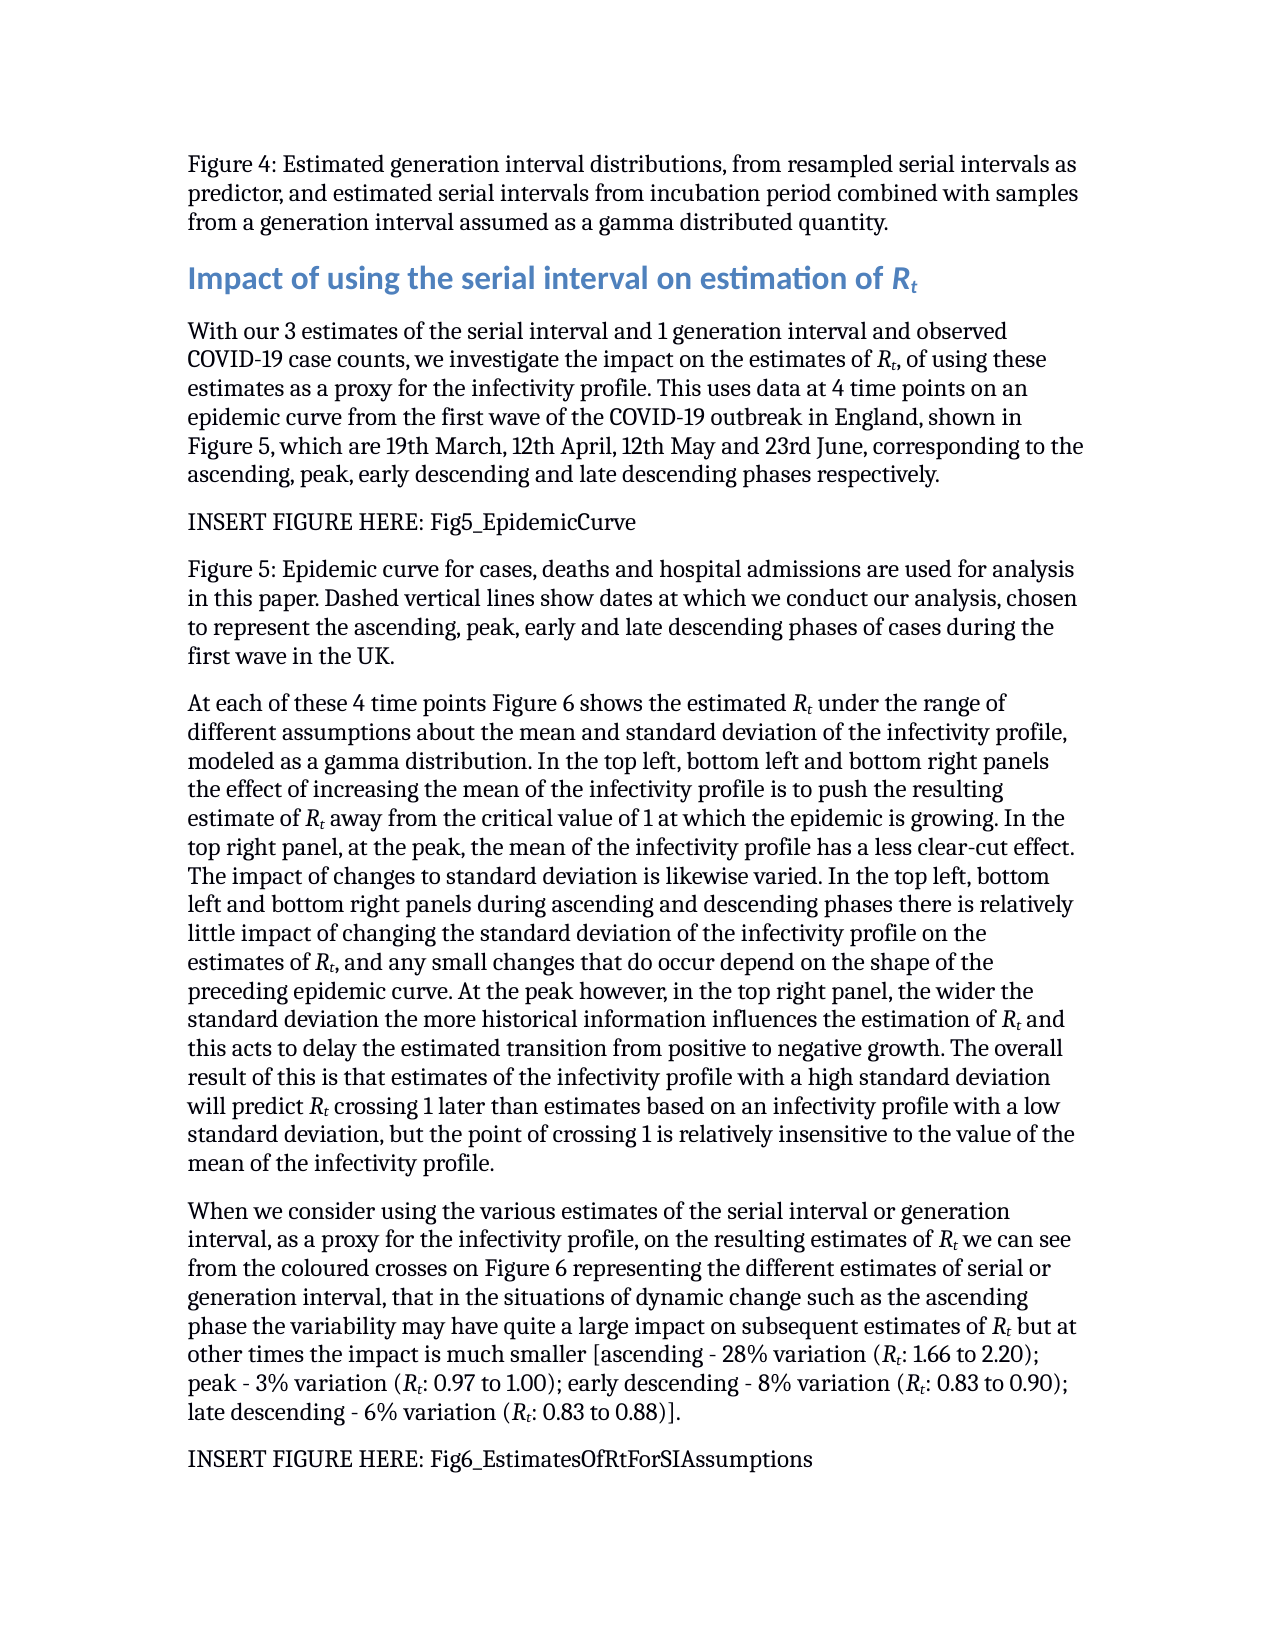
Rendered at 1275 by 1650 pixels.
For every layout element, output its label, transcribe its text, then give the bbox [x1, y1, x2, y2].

text When we consider using the various estimates of the serial interval or generation interval, as a proxy for the infectivity profile, on the resulting estimates of Rt we can see from the coloured crosses on Figure 6 representing the different estimates of serial or generation interval, that in the situations of dynamic change such as the ascending phase the variability may have quite a large impact on subsequent estimates of Rt but at other times the impact is much smaller [ascending - 28% variation (Rt: 1.66 to 2.20); peak - 3% variation (Rt: 0.97 to 1.00); early descending - 8% variation (Rt: 0.83 to 0.90); late descending - 6% variation (Rt: 0.83 to 0.88)]. [187, 1197, 1087, 1427]
text INSERT FIGURE HERE: Fig5_EpidemicCurve [187, 508, 1087, 537]
text Figure 4: Estimated generation interval distributions, from resampled serial intervals as predictor, and estimated serial intervals from incubation period combined with samples from a generation interval assumed as a gamma distributed quantity. [187, 150, 1087, 236]
text At each of these 4 time points Figure 6 shows the estimated Rt under the range of different assumptions about the mean and standard deviation of the infectivity profile, modeled as a gamma distribution. In the top left, bottom left and bottom right panels the effect of increasing the mean of the infectivity profile is to push the resulting estimate of Rt away from the critical value of 1 at which the epidemic is growing. In the top right panel, at the peak, the mean of the infectivity profile has a less clear-cut effect. The impact of changes to standard deviation is likewise varied. In the top left, bottom left and bottom right panels during ascending and descending phases there is relatively little impact of changing the standard deviation of the infectivity profile on the estimates of Rt, and any small changes that do occur depend on the shape of the preceding epidemic curve. At the peak however, in the top right panel, the wider the standard deviation the more historical information influences the estimation of Rt and this acts to delay the estimated transition from positive to negative growth. The overall result of this is that estimates of the infectivity profile with a high standard deviation will predict Rt crossing 1 later than estimates based on an infectivity profile with a low standard deviation, but the point of crossing 1 is relatively insensitive to the value of the mean of the infectivity profile. [187, 689, 1087, 1178]
text With our 3 estimates of the serial interval and 1 generation interval and observed COVID-19 case counts, we investigate the impact on the estimates of Rt, of using these estimates as a proxy for the infectivity profile. This uses data at 4 time points on an epidemic curve from the first wave of the COVID-19 outbreak in England, shown in Figure 5, which are 19th March, 12th April, 12th May and 23rd June, corresponding to the ascending, peak, early descending and late descending phases respectively. [187, 317, 1087, 489]
text INSERT FIGURE HERE: Fig6_EstimatesOfRtForSIAssumptions [187, 1445, 1087, 1474]
text Figure 5: Epidemic curve for cases, deaths and hospital admissions are used for analysis in this paper. Dashed vertical lines show dates at which we conduct our analysis, chosen to represent the ascending, peak, early and late descending phases of cases during the first wave in the UK. [187, 555, 1087, 670]
subtitle Impact of using the serial interval on estimation of Rt [187, 257, 1087, 298]
